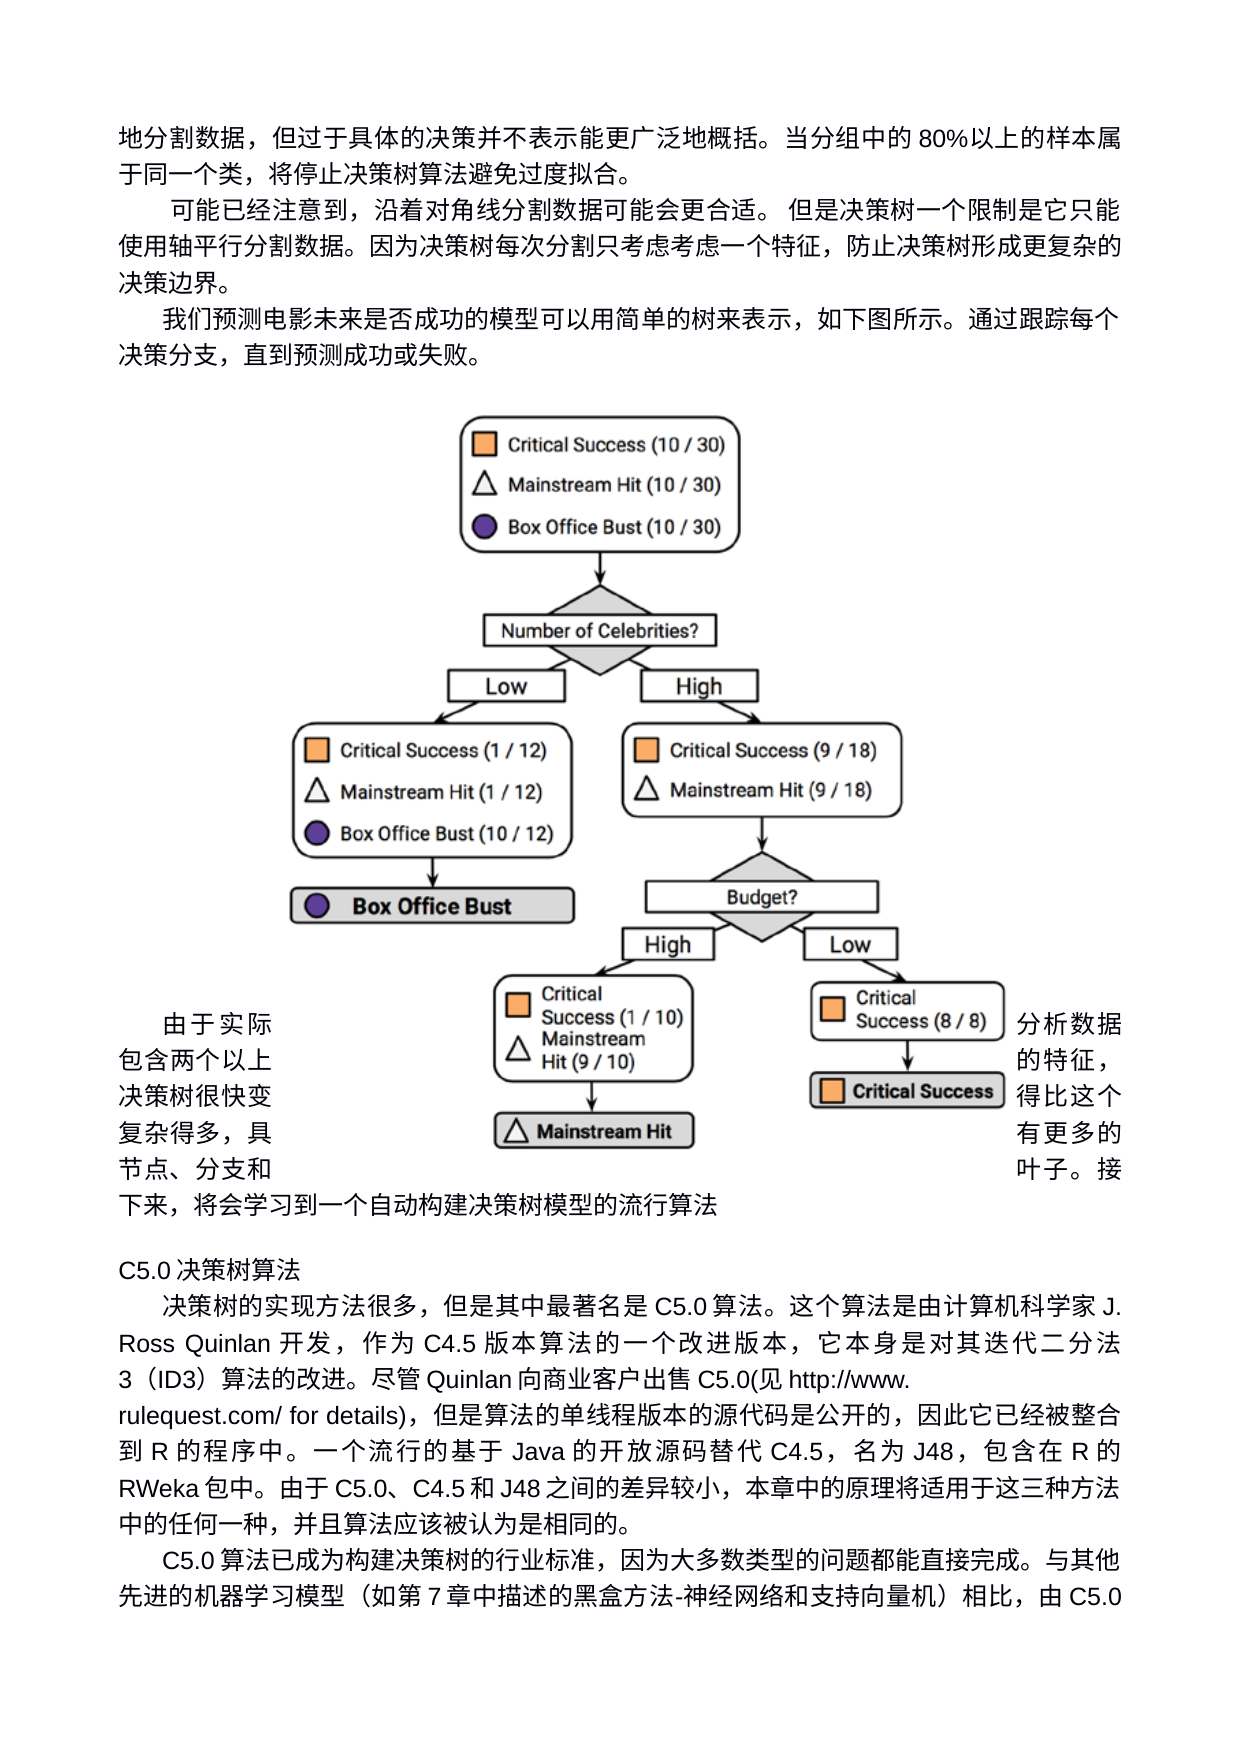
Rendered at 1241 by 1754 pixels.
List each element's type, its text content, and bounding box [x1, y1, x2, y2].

text 我们预测电影未来是否成功的模型可以用简单的树来表示，如下图所示。通过跟踪每个决策分支，直到预测成功或失败。 [118, 299, 1122, 372]
text C5.0决策树算法 [118, 1251, 1122, 1287]
text 由于实际分析数据包含两个以上的特征，决策树很快变得比这个复杂得多，具有更多的节点、分支和叶子。接下来，将会学习到一个自动构建决策树模型的流行算法 [118, 1004, 1122, 1222]
text 决策树的实现方法很多，但是其中最著名是C5.0算法。这个算法是由计算机科学家J. Ross Quinlan开发，作为C4.5版本算法的一个改进版本，它本身是对其迭代二分法3（ID3）算法的改进。尽管Quinlan向商业客户出售C5.0(见http://www. [118, 1287, 1122, 1396]
text rulequest.com/ for details)，但是算法的单线程版本的源代码是公开的，因此它已经被整合到R的程序中。一个流行的基于Java的开放源码替代C4.5，名为J48，包含在R的RWeka包中。由于C5.0、C4.5和J48之间的差异较小，本章中的原理将适用于这三种方法中的任何一种，并且算法应该被认为是相同的。 [118, 1396, 1122, 1541]
text 地分割数据，但过于具体的决策并不表示能更广泛地概括。当分组中的80%以上的样本属于同一个类，将停止决策树算法避免过度拟合。 [118, 118, 1122, 191]
text 可能已经注意到，沿着对角线分割数据可能会更合适。 但是决策树一个限制是它只能使用轴平行分割数据。因为决策树每次分割只考虑考虑一个特征，防止决策树形成更复杂的决策边界。 [118, 191, 1122, 299]
text C5.0算法已成为构建决策树的行业标准，因为大多数类型的问题都能直接完成。与其他先进的机器学习模型（如第7章中描述的黑盒方法-神经网络和支持向量机）相比，由C5.0 [118, 1541, 1122, 1613]
